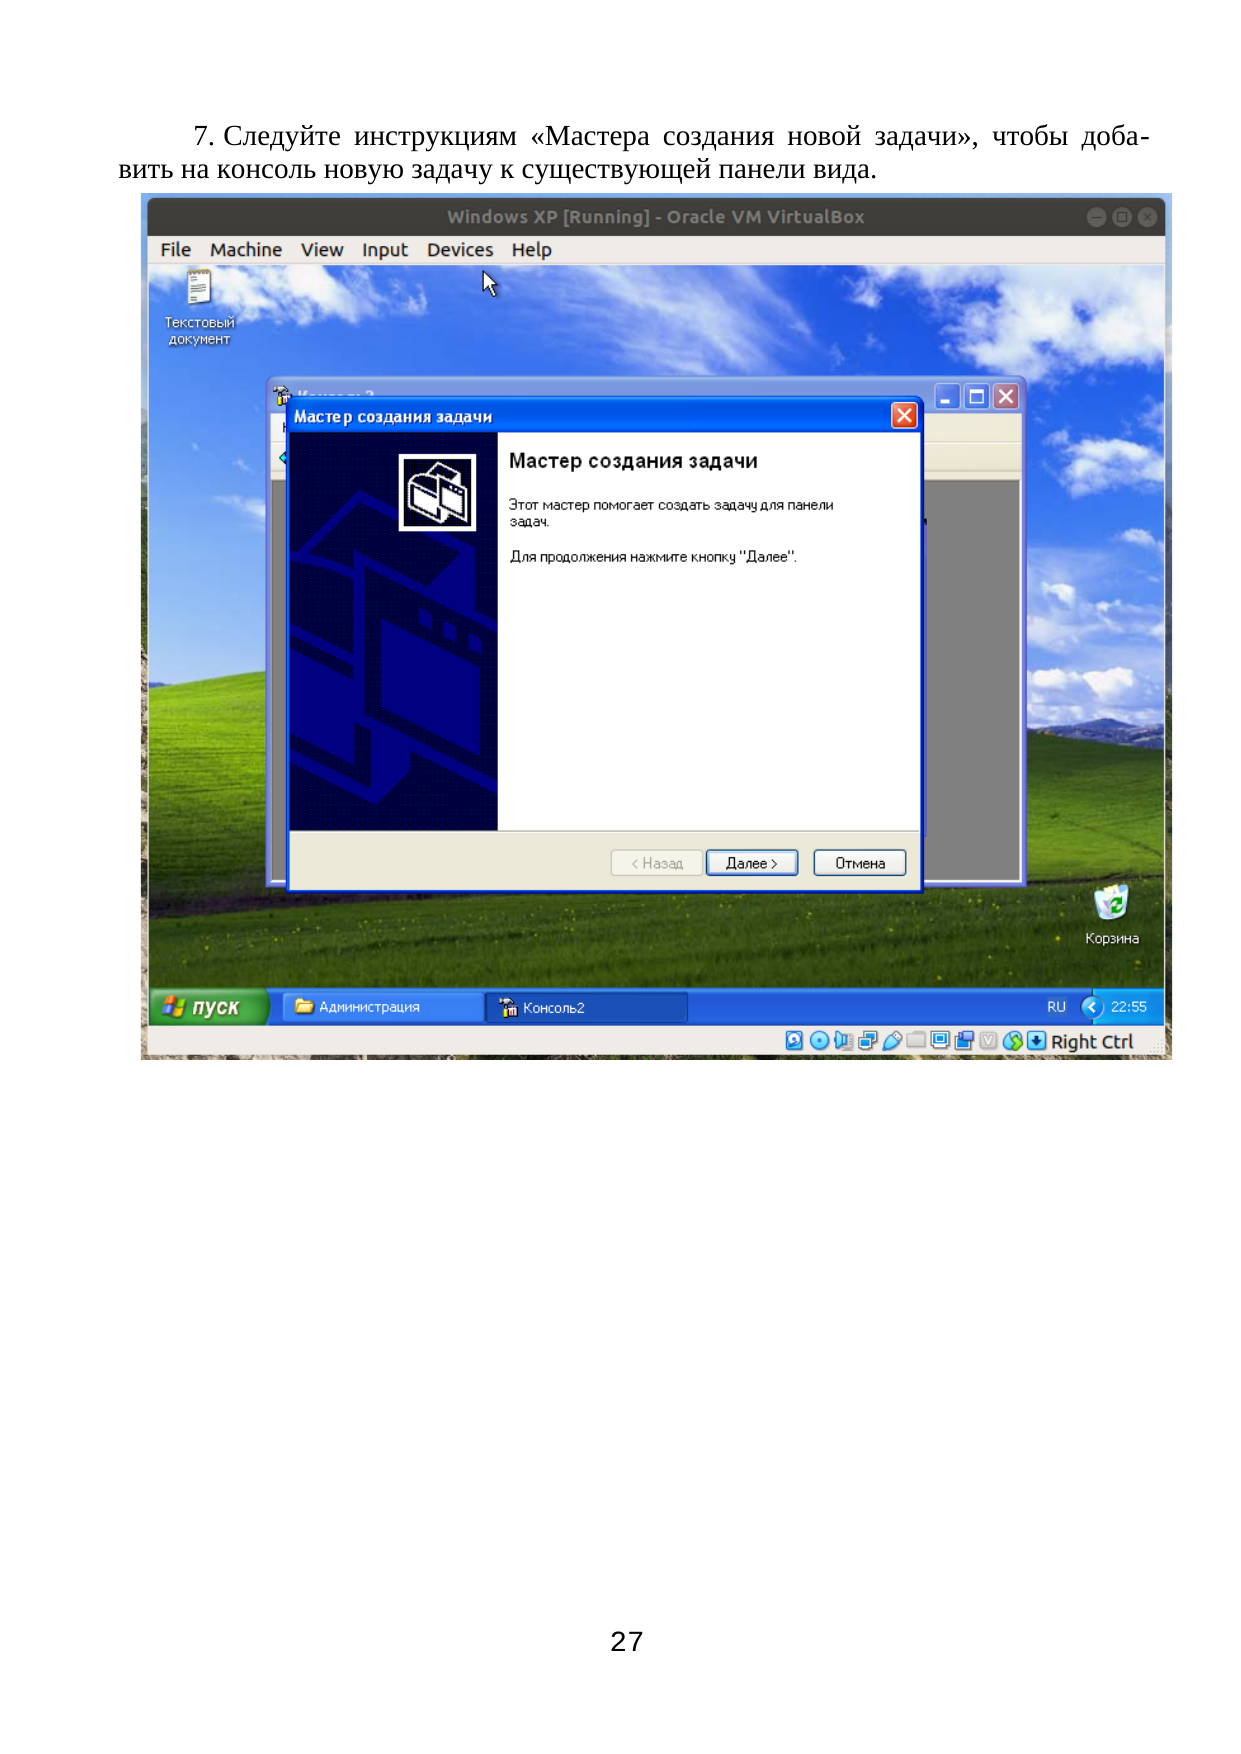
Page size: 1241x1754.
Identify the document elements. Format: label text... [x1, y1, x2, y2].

picture [140, 193, 1173, 1060]
list Следуйте инструкциям «Мастера создания новой задачи», чтобы доба­вить на консоль новую задачу к существующей панели вида. [118, 118, 1149, 185]
